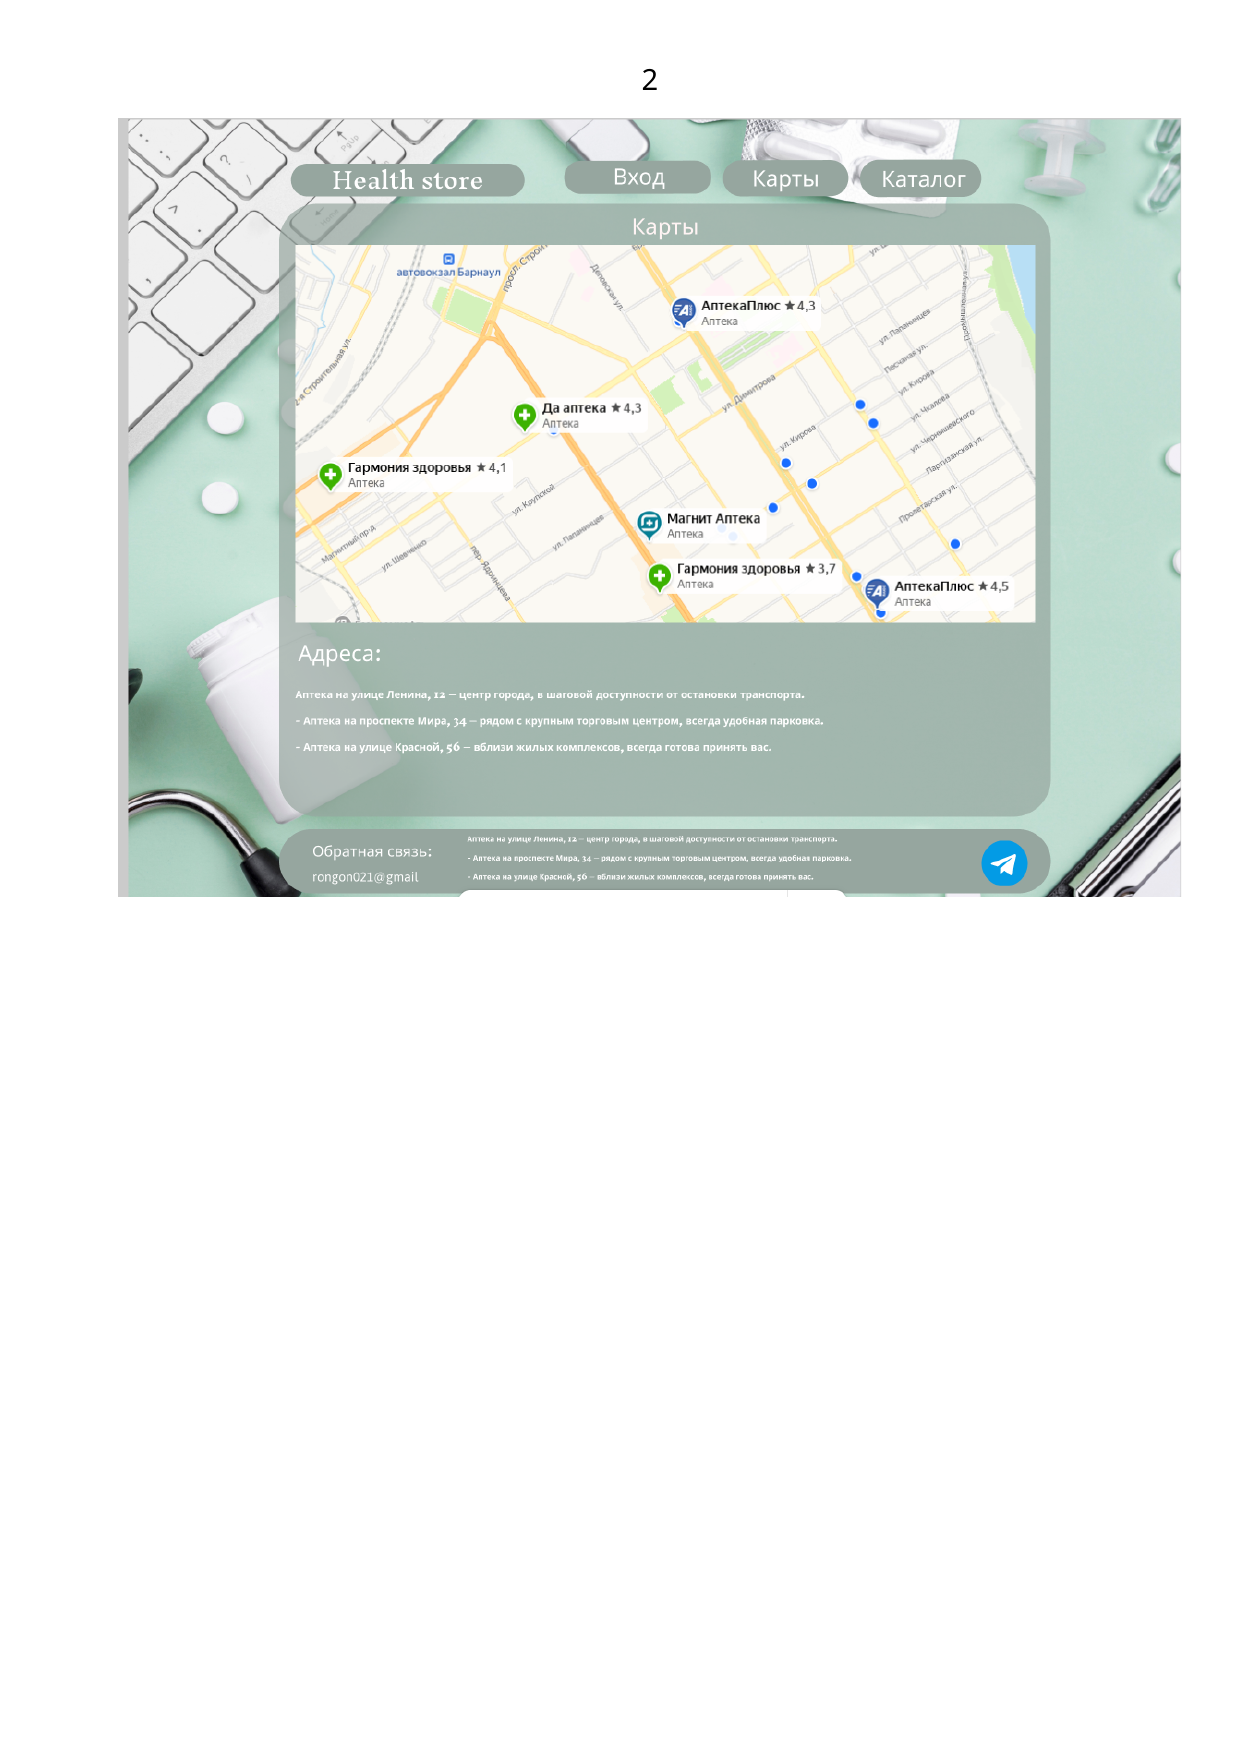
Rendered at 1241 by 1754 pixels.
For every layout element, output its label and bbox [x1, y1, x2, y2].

picture [118, 118, 1182, 897]
